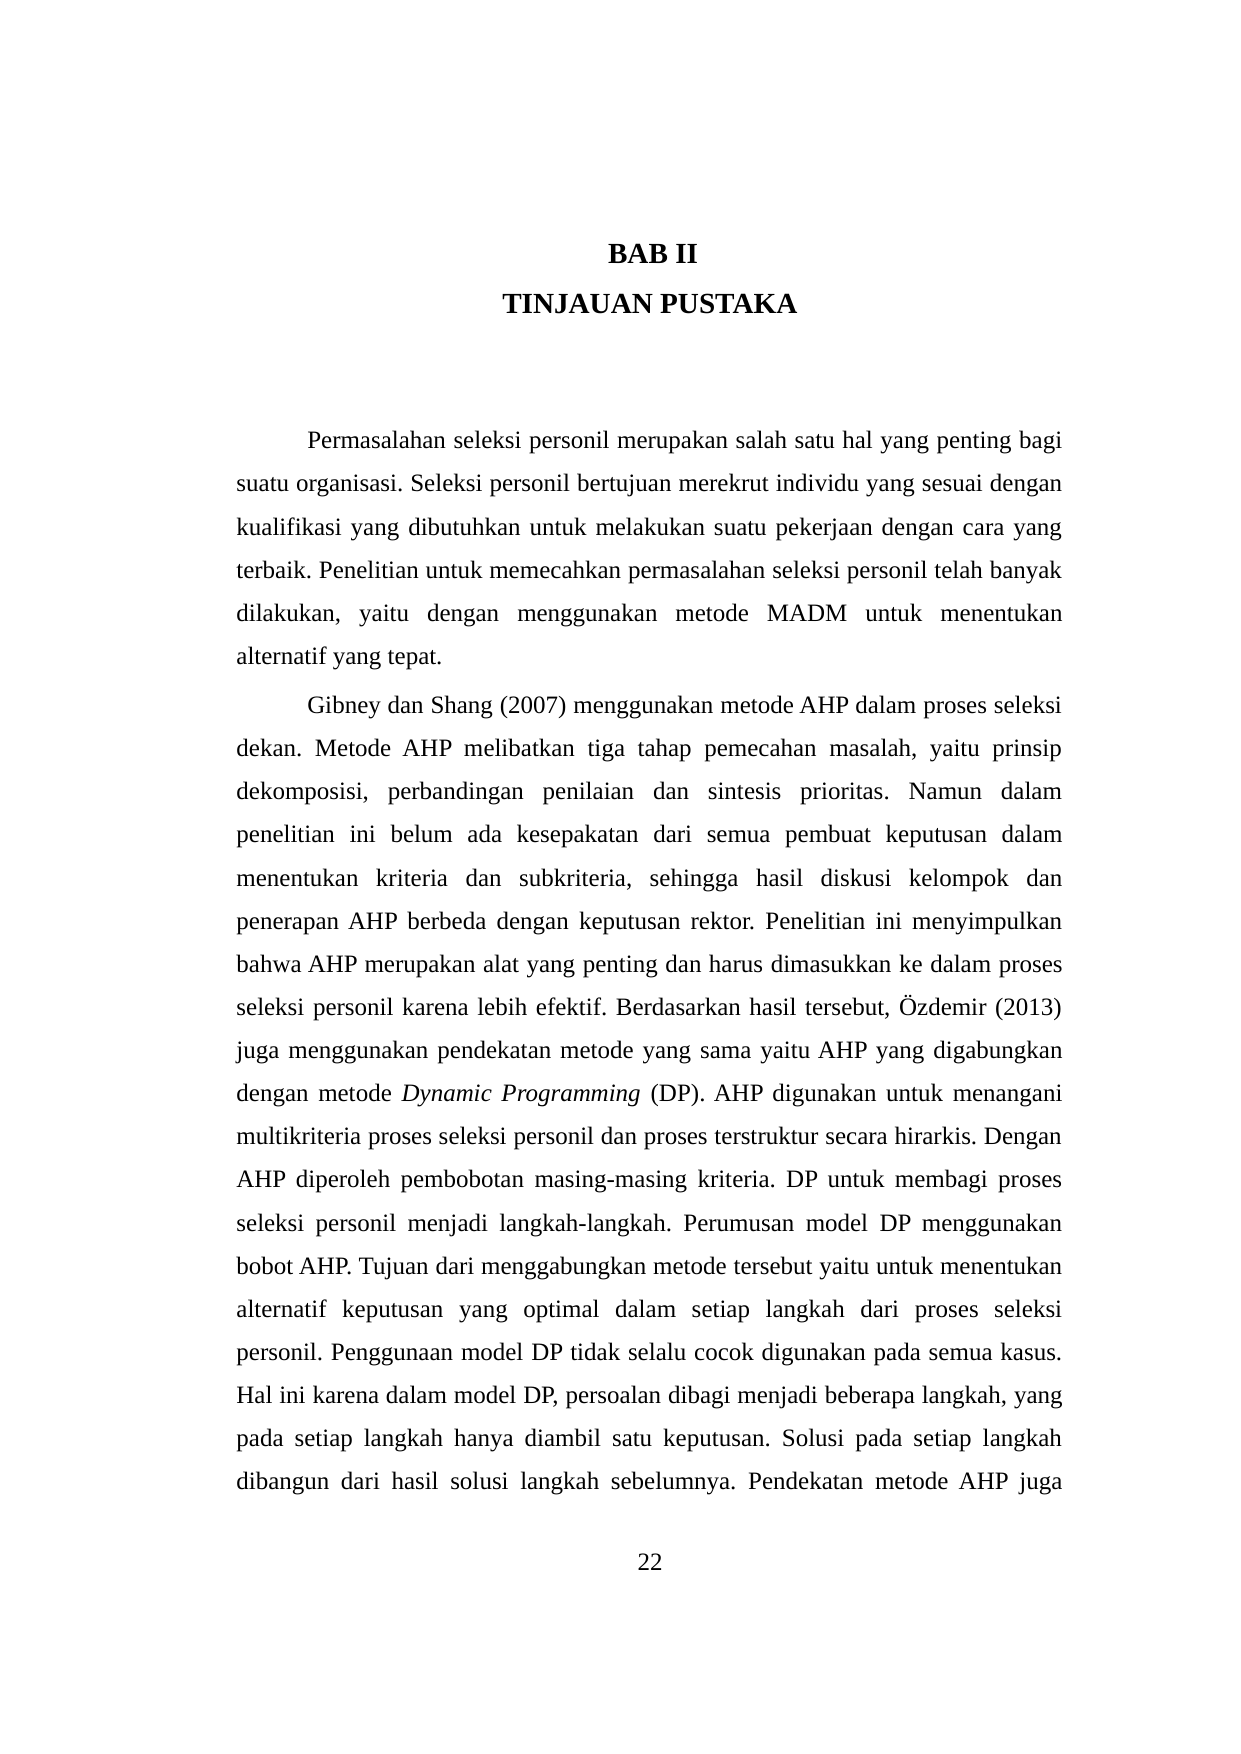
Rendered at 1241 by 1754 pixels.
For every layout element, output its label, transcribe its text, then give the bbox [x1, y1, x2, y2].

subtitle bab II TINJAUAN pustaka [236, 236, 1063, 320]
text Gibney dan Shang (2007) menggunakan metode AHP dalam proses seleksi dekan. Metode AHP melibatkan tiga tahap pemecahan masalah, yaitu prinsip dekomposisi, perbandingan penilaian dan sintesis prioritas. Namun dalam penelitian ini belum ada kesepakatan dari semua pembuat keputusan dalam menentukan kriteria dan subkriteria, sehingga hasil diskusi kelompok dan penerapan AHP berbeda dengan keputusan rektor. Penelitian ini menyimpulkan bahwa AHP merupakan alat yang penting dan harus dimasukkan ke dalam proses seleksi personil karena lebih efektif. Berdasarkan hasil tersebut, Özdemir (2013) juga menggunakan pendekatan metode yang sama yaitu AHP yang digabungkan dengan metode Dynamic Programming (DP). AHP digunakan untuk menangani multikriteria proses seleksi personil dan proses terstruktur secara hirarkis. Dengan AHP diperoleh pembobotan masing-masing kriteria. DP untuk membagi proses seleksi personil menjadi langkah-langkah. Perumusan model DP menggunakan bobot AHP. Tujuan dari menggabungkan metode tersebut yaitu untuk menentukan alternatif keputusan yang optimal dalam setiap langkah dari proses seleksi personil. Penggunaan model DP tidak selalu cocok digunakan pada semua kasus. Hal ini karena dalam model DP, persoalan dibagi menjadi beberapa langkah, yang pada setiap langkah hanya diambil satu keputusan. Solusi pada setiap langkah dibangun dari hasil solusi langkah sebelumnya. Pendekatan metode AHP juga [236, 690, 1063, 1495]
text Permasalahan seleksi personil merupakan salah satu hal yang penting bagi suatu organisasi. Seleksi personil bertujuan merekrut individu yang sesuai dengan kualifikasi yang dibutuhkan untuk melakukan suatu pekerjaan dengan cara yang terbaik. Penelitian untuk memecahkan permasalahan seleksi personil telah banyak dilakukan, yaitu dengan menggunakan metode MADM untuk menentukan alternatif yang tepat. [236, 425, 1063, 670]
